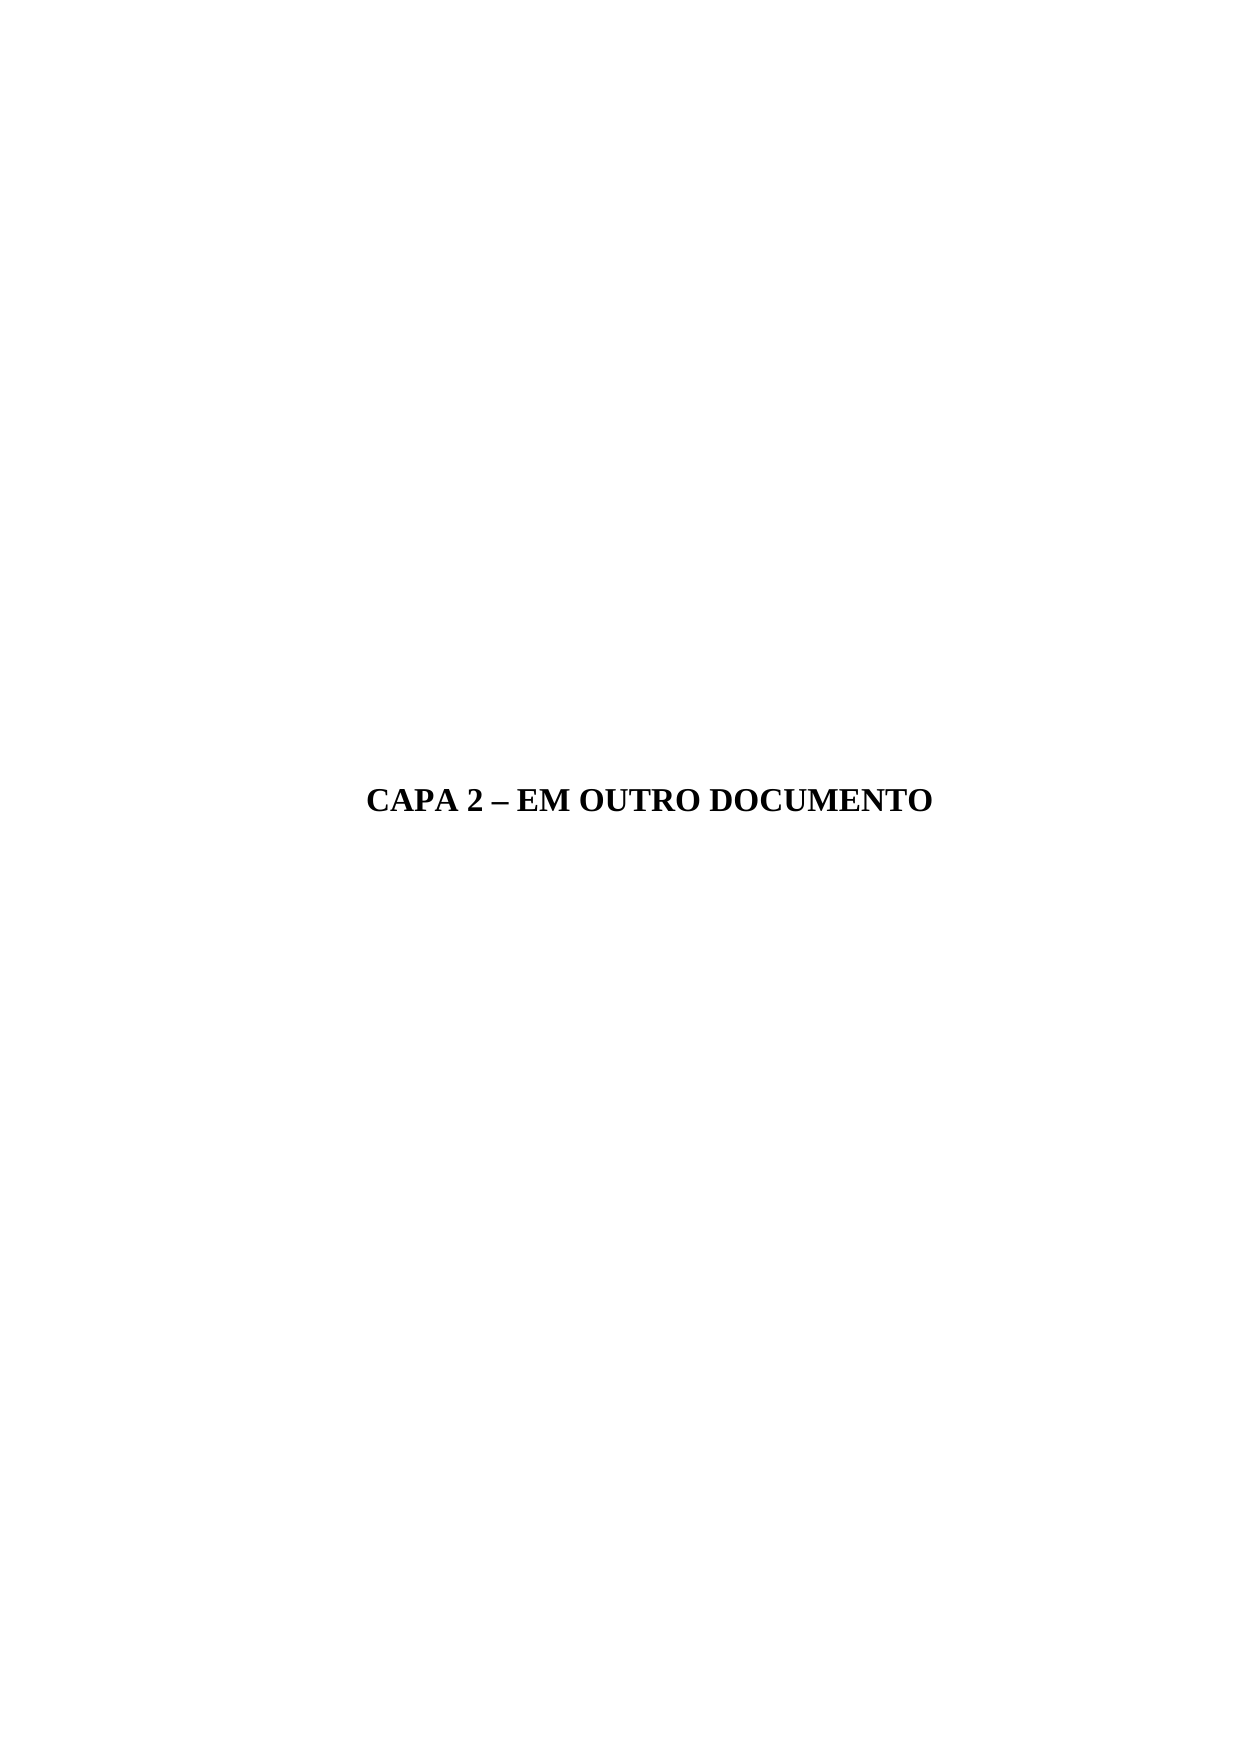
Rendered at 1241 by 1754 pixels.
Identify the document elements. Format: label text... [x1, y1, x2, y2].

text CAPA 2 – EM OUTRO DOCUMENTO [177, 780, 1122, 818]
